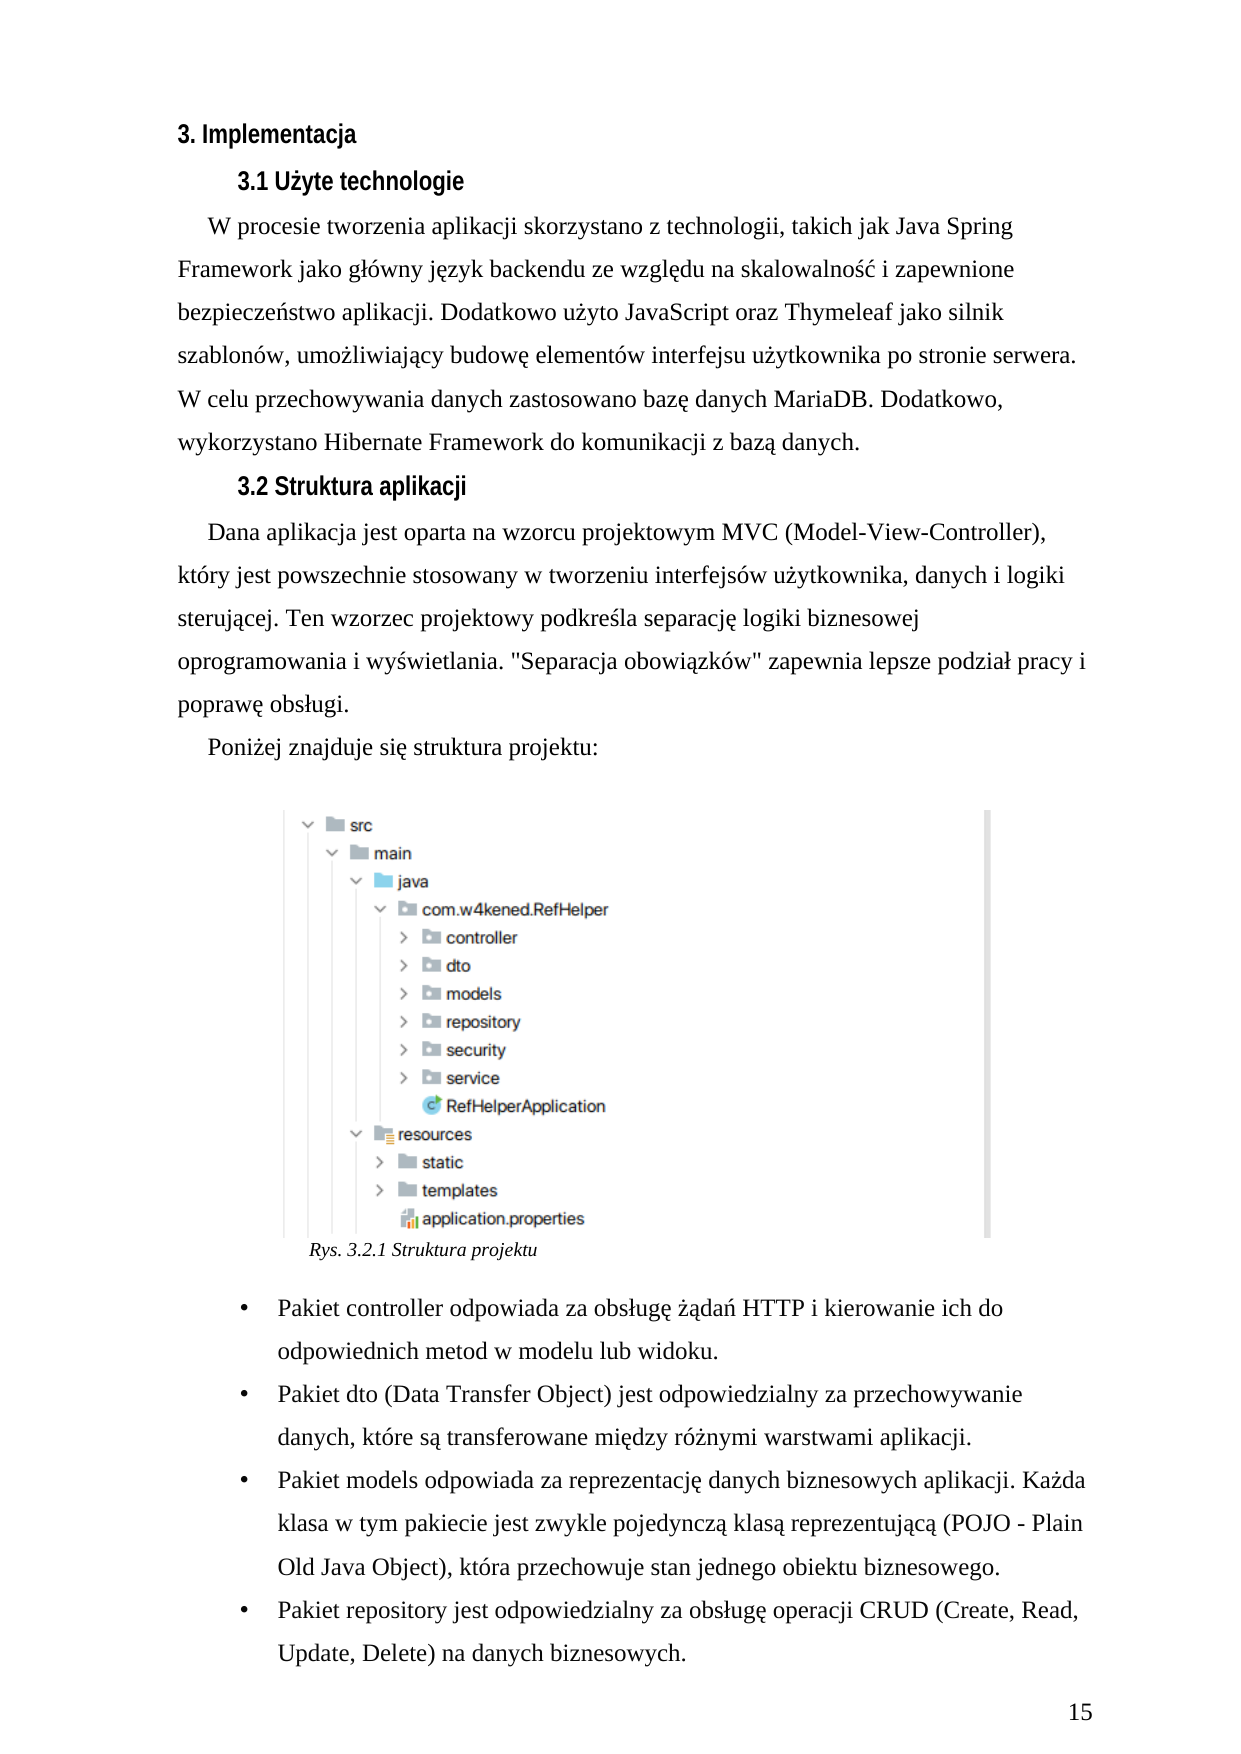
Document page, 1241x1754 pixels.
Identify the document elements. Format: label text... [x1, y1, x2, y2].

text 3. Implementacja [177, 118, 1092, 149]
text W procesie tworzenia aplikacji skorzystano z technologii, takich jak Java Spring Framework jako główny język backendu ze względu na skalowalność i zapewnione bezpieczeństwo aplikacji. Dodatkowo użyto JavaScript oraz Thymeleaf jako silnik szablonów, umożliwiający budowę elementów interfejsu użytkownika po stronie serwera. W celu przechowywania danych zastosowano bazę danych MariaDB. Dodatkowo, wykorzystano Hibernate Framework do komunikacji z bazą danych. [177, 211, 1092, 456]
list Pakiet dto (Data Transfer Object) jest odpowiedzialny za przechowywanie danych, które są transferowane między różnymi warstwami aplikacji. [240, 1379, 1092, 1451]
text Rys. 3.2.1 Struktura projektu [279, 1238, 991, 1260]
picture [278, 810, 991, 1238]
list Pakiet controller odpowiada za obsługę żądań HTTP i kierowanie ich do odpowiednich metod w modelu lub widoku. [240, 1293, 1092, 1365]
text 3.1 Użyte technologie [207, 165, 1092, 196]
text Poniżej znajduje się struktura projektu: [177, 732, 1092, 761]
text Dana aplikacja jest oparta na wzorcu projektowym MVC (Model-View-Controller), który jest powszechnie stosowany w tworzeniu interfejsów użytkownika, danych i logiki sterującej. Ten wzorzec projektowy podkreśla separację logiki biznesowej oprogramowania i wyświetlania. "Separacja obowiązków" zapewnia lepsze podział pracy i poprawę obsługi. [177, 517, 1092, 718]
list Pakiet models odpowiada za reprezentację danych biznesowych aplikacji. Każda klasa w tym pakiecie jest zwykle pojedynczą klasą reprezentującą (POJO - Plain Old Java Object), która przechowuje stan jednego obiektu biznesowego. [240, 1465, 1092, 1580]
list Pakiet repository jest odpowiedzialny za obsługę operacji CRUD (Create, Read, Update, Delete) na danych biznesowych. [240, 1595, 1092, 1667]
text 3.2 Struktura aplikacji [207, 470, 1092, 501]
